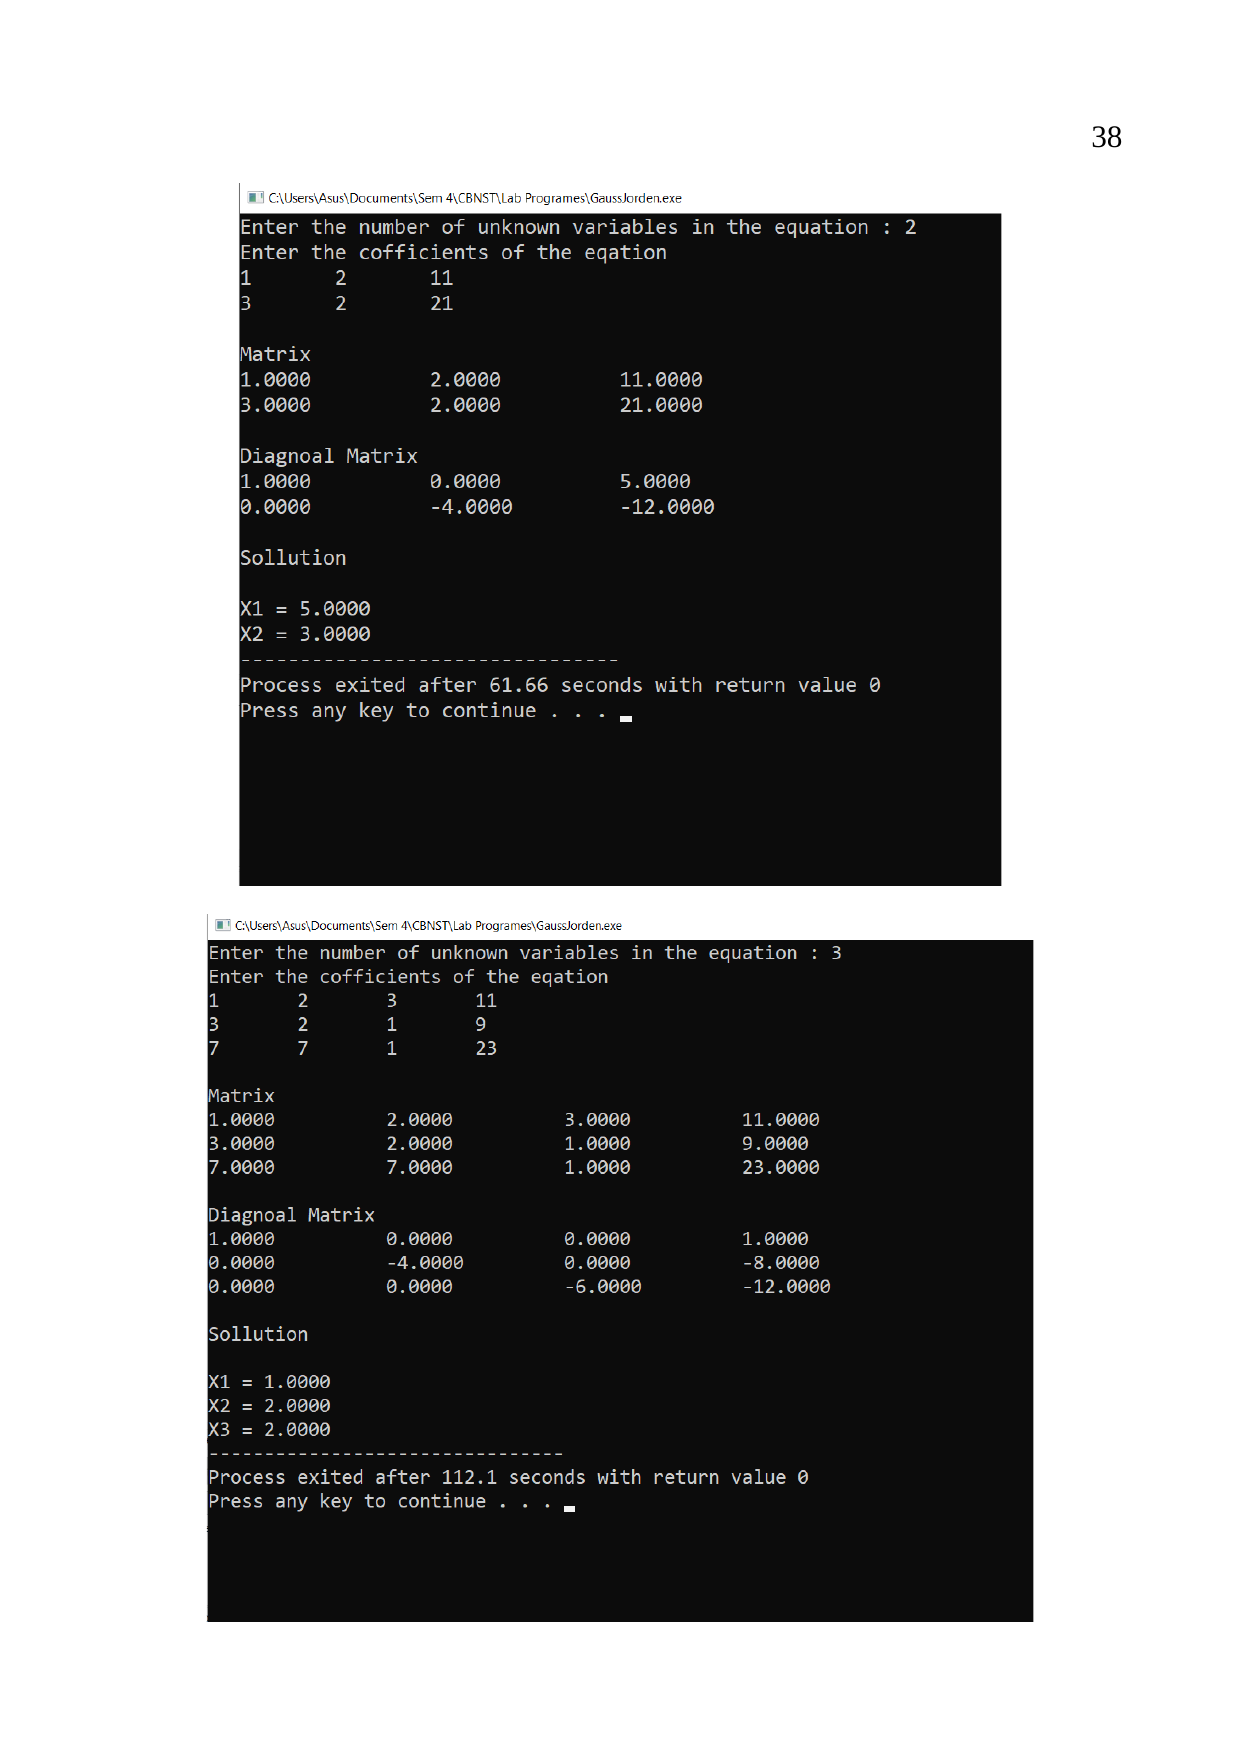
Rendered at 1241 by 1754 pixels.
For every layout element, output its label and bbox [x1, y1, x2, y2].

picture [238, 183, 540, 886]
picture [206, 914, 512, 1622]
